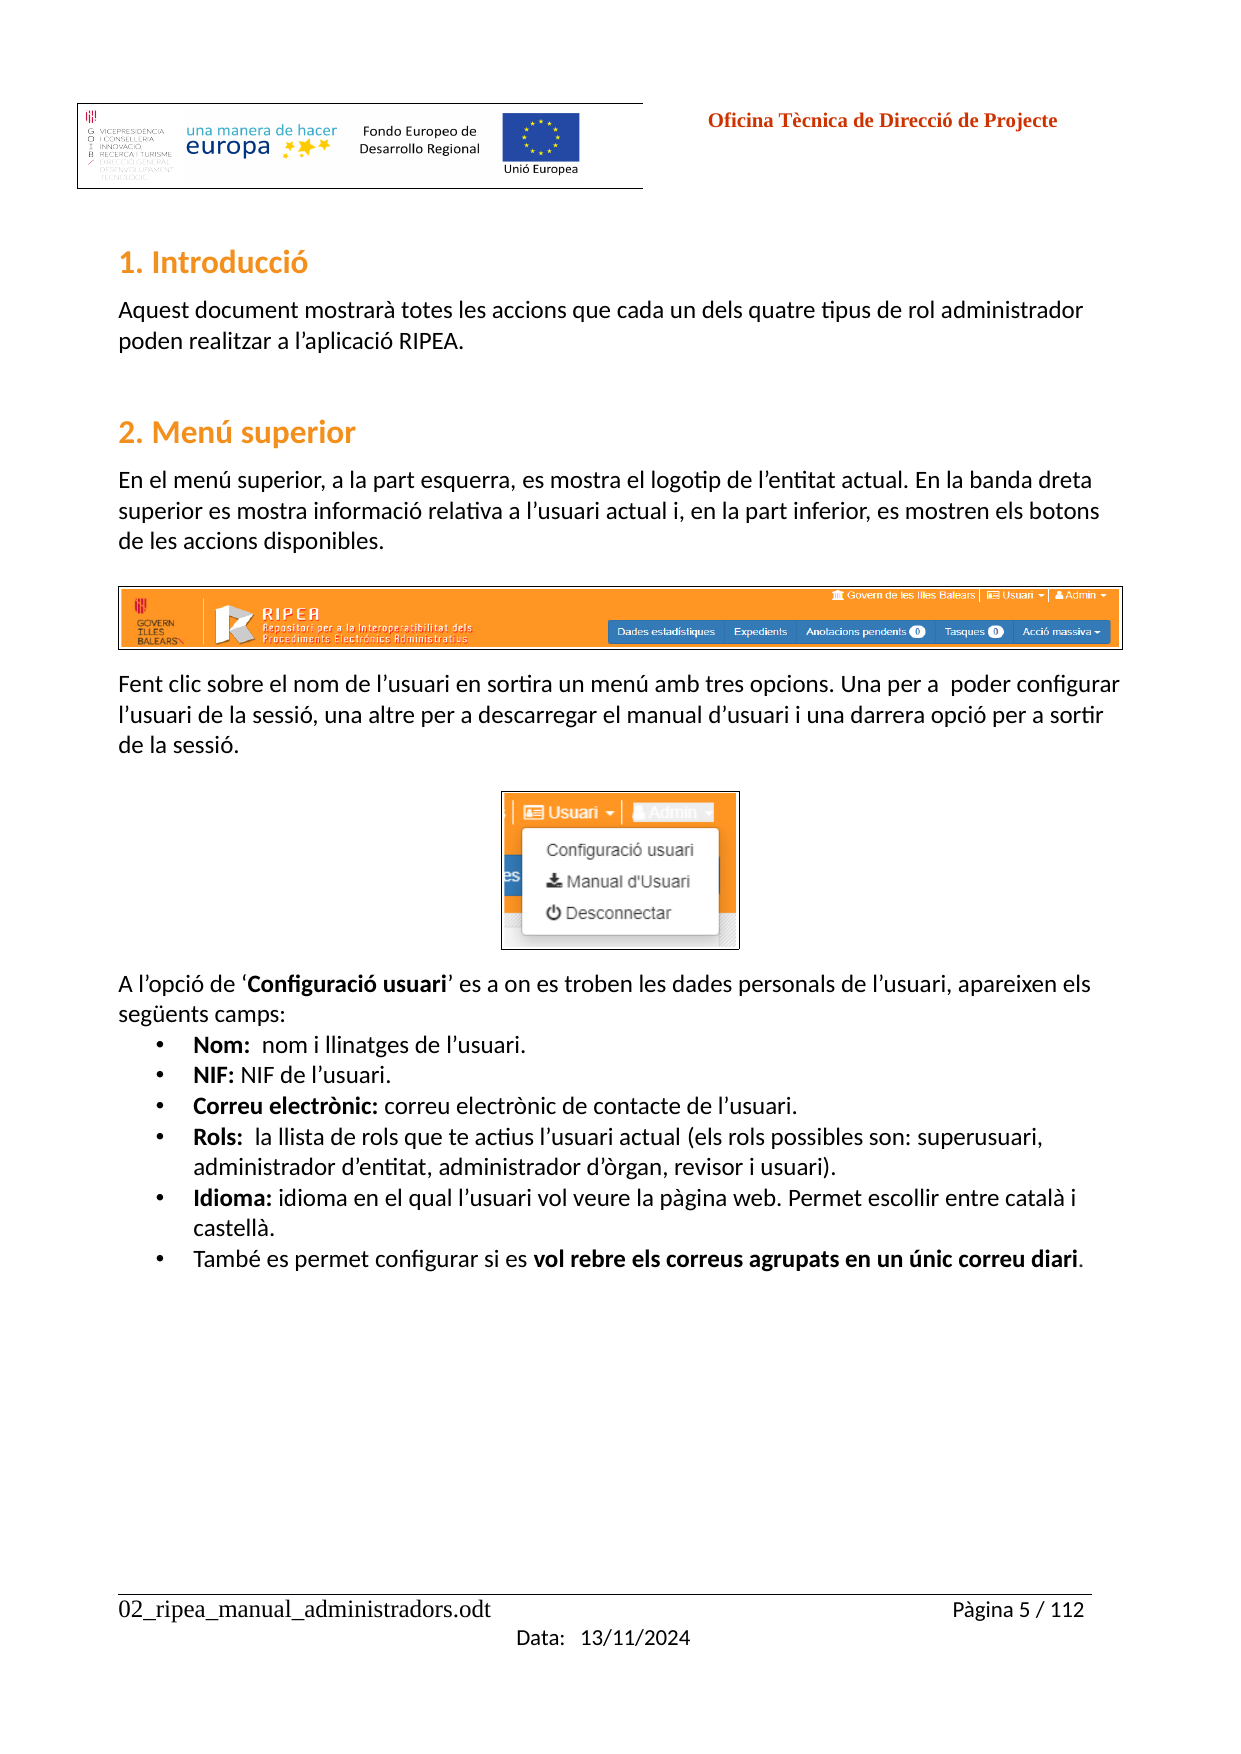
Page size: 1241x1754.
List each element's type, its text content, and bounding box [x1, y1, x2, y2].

list Rols: la llista de rols que te actius l’usuari actual (els rols possibles son: superusuari, administrador d’entitat, administrador d’òrgan, revisor i usuari). [156, 1121, 1122, 1182]
subtitle 1. Introducció [118, 241, 1122, 282]
text Aquest document mostrarà totes les accions que cada un dels quatre tipus de rol administrador poden realitzar a l’aplicació RIPEA. [118, 294, 1122, 356]
subtitle 2. Menú superior [118, 411, 1122, 452]
text Fent clic sobre el nom de l’usuari en sortira un menú amb tres opcions. Una per a poder configurar l’usuari de la sessió, una altre per a descarregar el manual d’usuari i una darrera opció per a sortir de la sessió. [118, 668, 1122, 760]
list Idioma: idioma en el qual l’usuari vol veure la pàgina web. Permet escollir entre català i castellà. [156, 1182, 1122, 1243]
picture [504, 793, 736, 947]
list Correu electrònic: correu electrònic de contacte de l’usuari. [156, 1090, 1122, 1121]
list Nom: nom i llinatges de l’usuari. [156, 1029, 1122, 1060]
picture [121, 589, 1119, 647]
text En el menú superior, a la part esquerra, es mostra el logotip de l’entitat actual. En la banda dreta superior es mostra informació relativa a l’usuari actual i, en la part inferior, es mostren els botons de les accions disponibles. [118, 464, 1122, 556]
picture [82, 108, 178, 182]
list NIF: NIF de l’usuari. [156, 1060, 1122, 1090]
text A l’opció de ‘Configuració usuari’ es a on es troben les dades personals de l’usuari, apareixen els següents camps: [118, 968, 1122, 1029]
list També es permet configurar si es vol rebre els correus agrupats en un únic correu diari. [156, 1243, 1122, 1273]
picture [184, 108, 585, 182]
